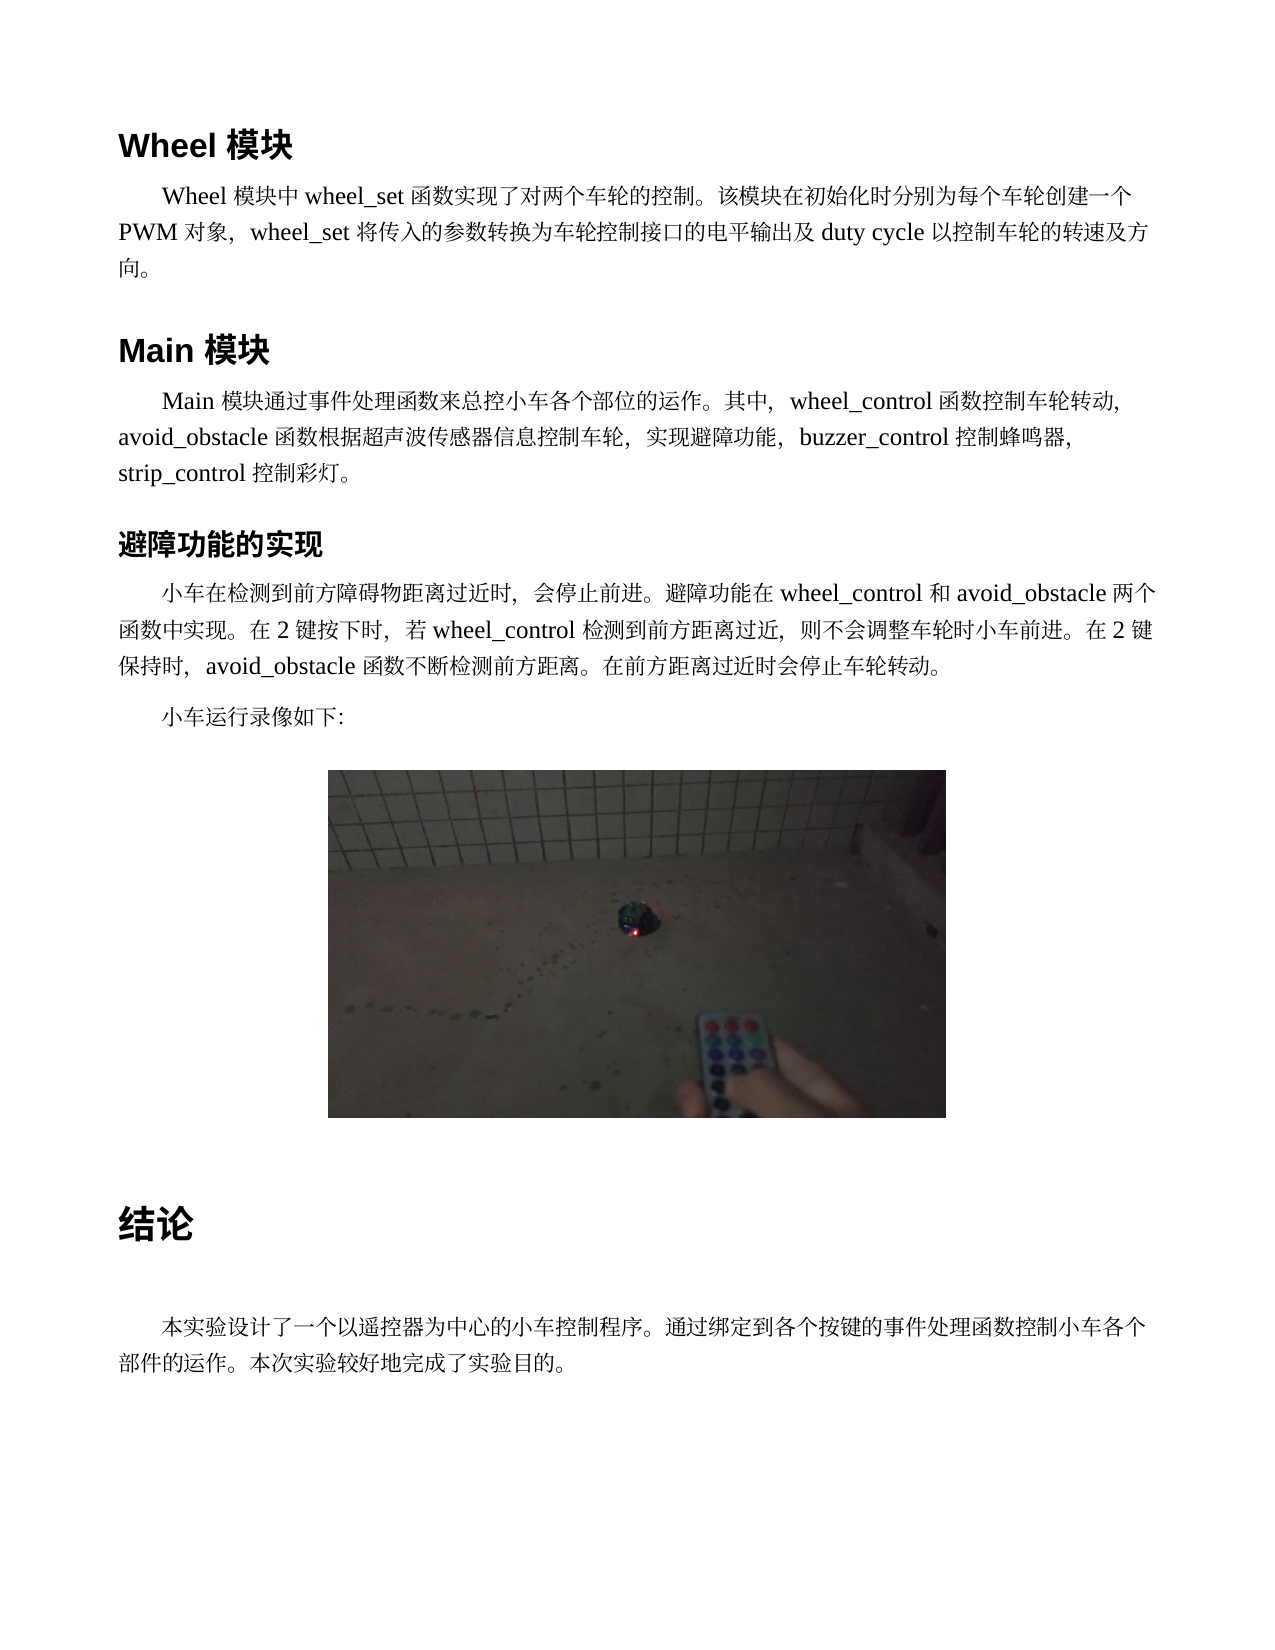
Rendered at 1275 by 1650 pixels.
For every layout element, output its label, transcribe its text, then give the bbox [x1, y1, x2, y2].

text Main 模块通过事件处理函数来总控小车各个部位的运作。其中，wheel_control 函数控制车轮转动，avoid_obstacle 函数根据超声波传感器信息控制车轮，实现避障功能，buzzer_control 控制蜂鸣器，strip_control 控制彩灯。 [118, 384, 1157, 488]
subtitle 结论 [118, 1195, 1157, 1249]
text 小车运行录像如下： [118, 700, 1157, 731]
subtitle Main 模块 [118, 323, 1157, 372]
text 小车在检测到前方障碍物距离过近时，会停止前进。避障功能在 wheel_control 和 avoid_obstacle 两个函数中实现。在 2 键按下时，若 wheel_control 检测到前方距离过近，则不会调整车轮时小车前进。在 2 键保持时，avoid_obstacle 函数不断检测前方距离。在前方距离过近时会停止车轮转动。 [118, 577, 1157, 680]
text Wheel 模块中 wheel_set 函数实现了对两个车轮的控制。该模块在初始化时分别为每个车轮创建一个 PWM 对象，wheel_set 将传入的参数转换为车轮控制接口的电平输出及 duty cycle 以控制车轮的转速及方向。 [118, 179, 1157, 283]
subtitle 避障功能的实现 [118, 522, 1157, 564]
subtitle Wheel 模块 [118, 118, 1157, 167]
text 本实验设计了一个以遥控器为中心的小车控制程序。通过绑定到各个按键的事件处理函数控制小车各个部件的运作。本次实验较好地完成了实验目的。 [118, 1310, 1157, 1377]
